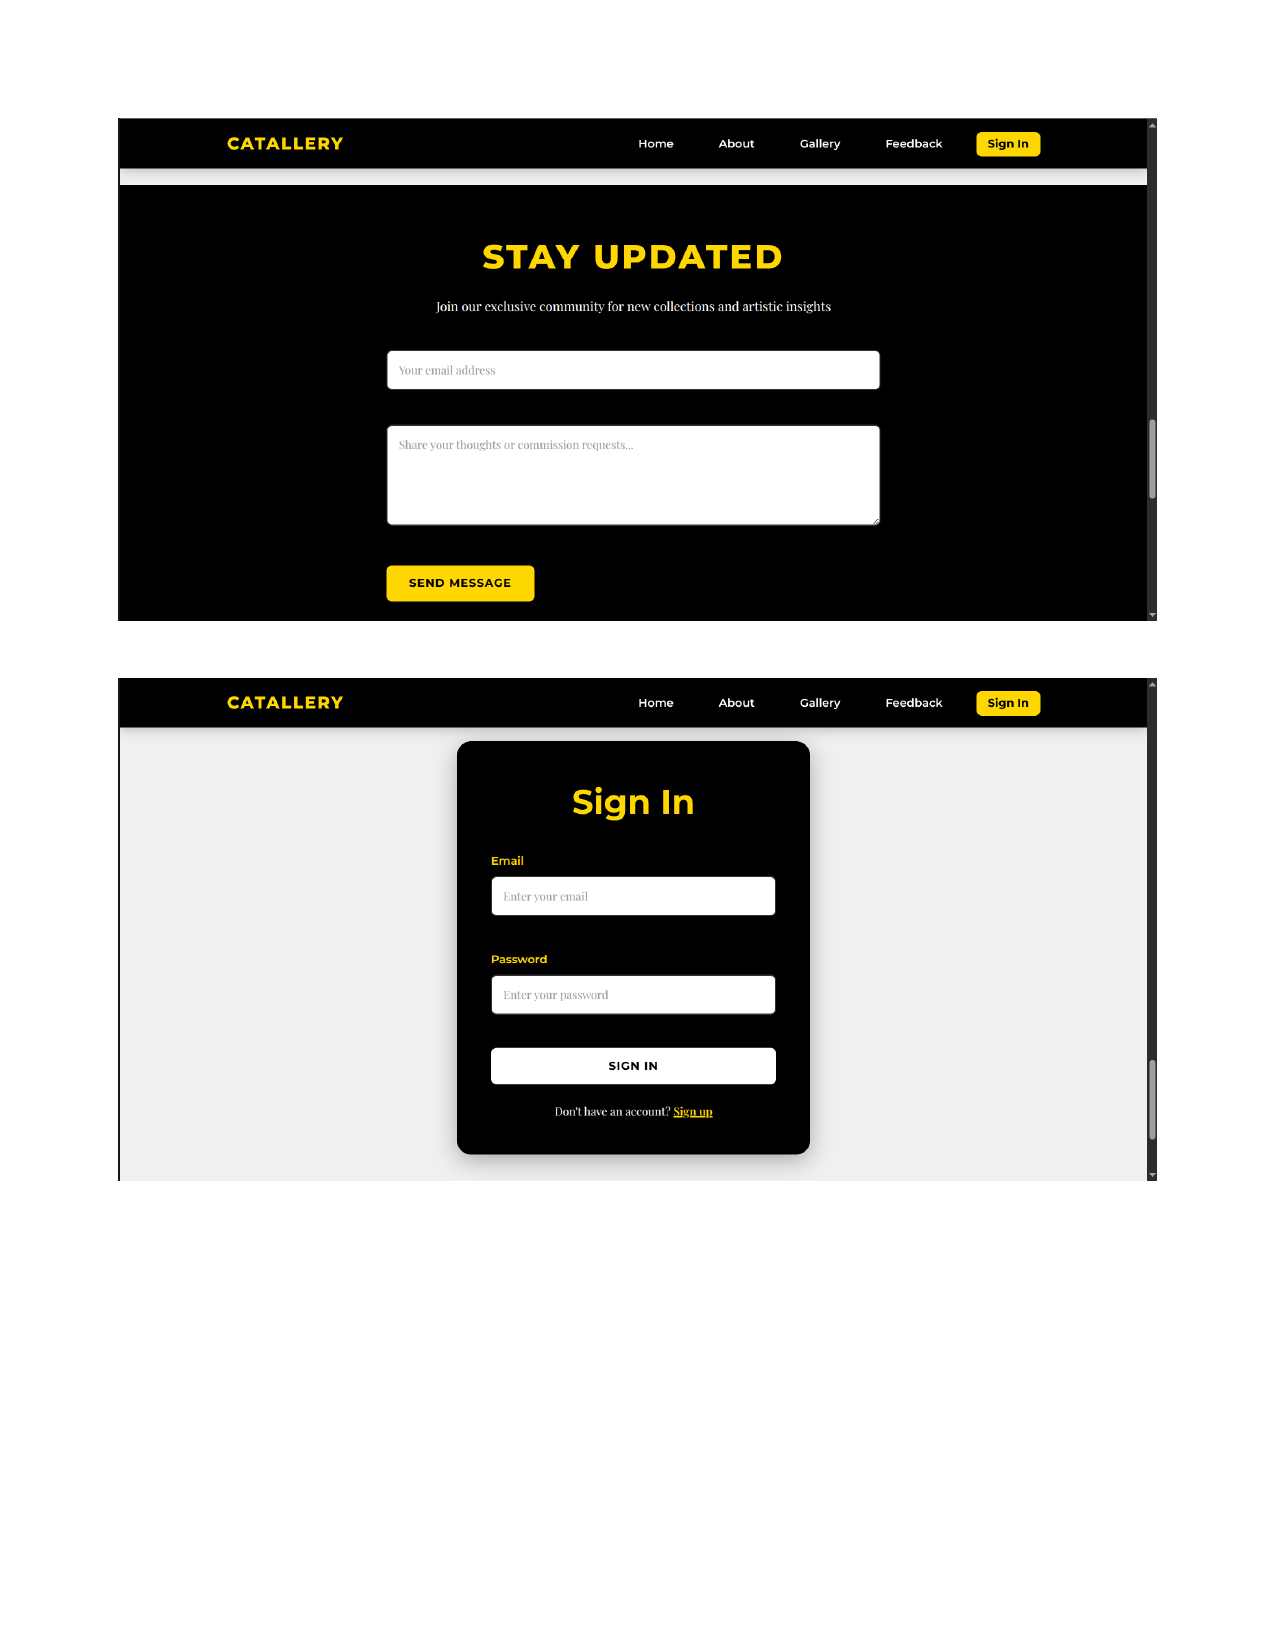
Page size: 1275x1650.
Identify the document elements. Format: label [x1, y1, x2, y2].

picture [118, 678, 1157, 1181]
picture [118, 118, 1157, 621]
